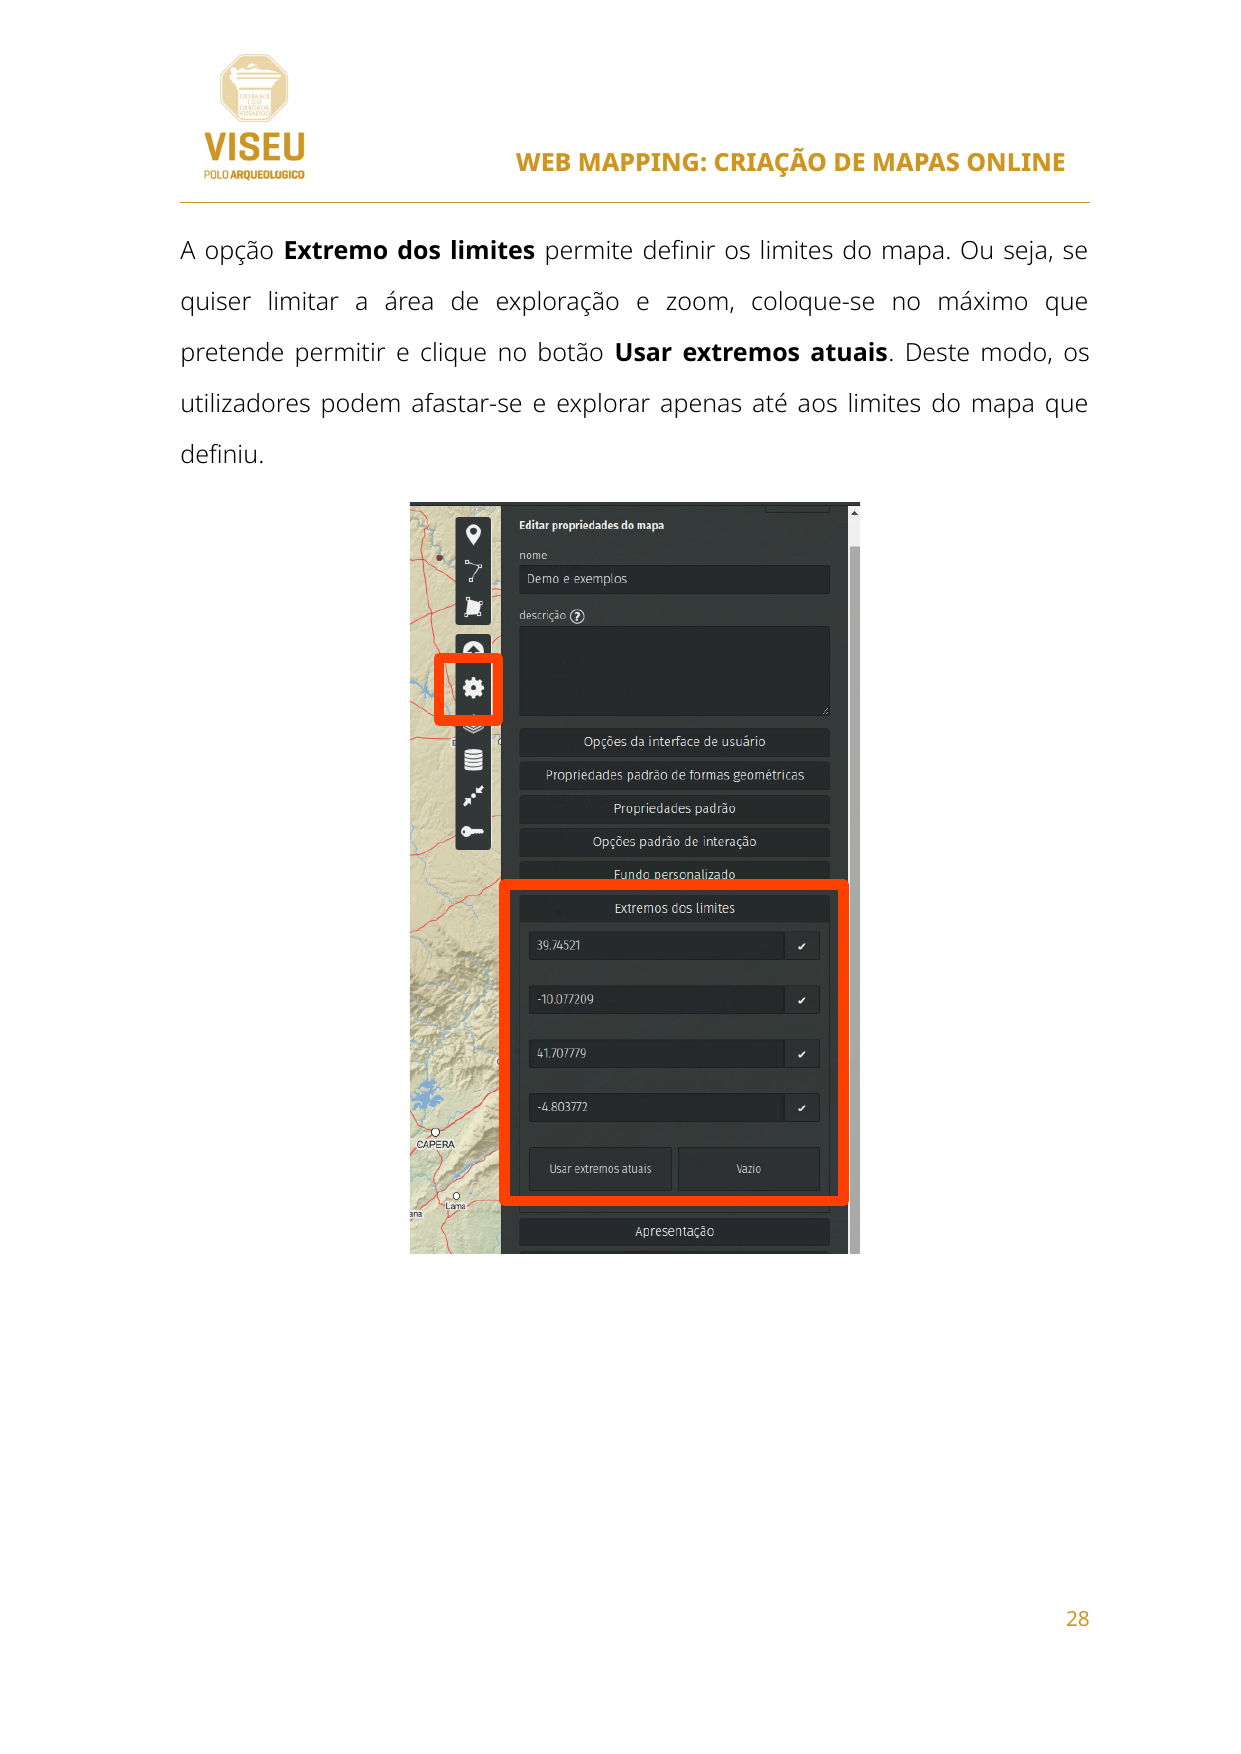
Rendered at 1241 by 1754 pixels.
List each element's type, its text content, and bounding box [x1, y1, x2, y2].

text A opção Extremo dos limites permite definir os limites do mapa. Ou seja, se quiser limitar a área de exploração e zoom, coloque-se no máximo que pretende permitir e clique no botão Usar extremos atuais. Deste modo, os utilizadores podem afastar-se e explorar apenas até aos limites do mapa que definiu. [180, 232, 1090, 471]
picture [409, 502, 861, 1254]
